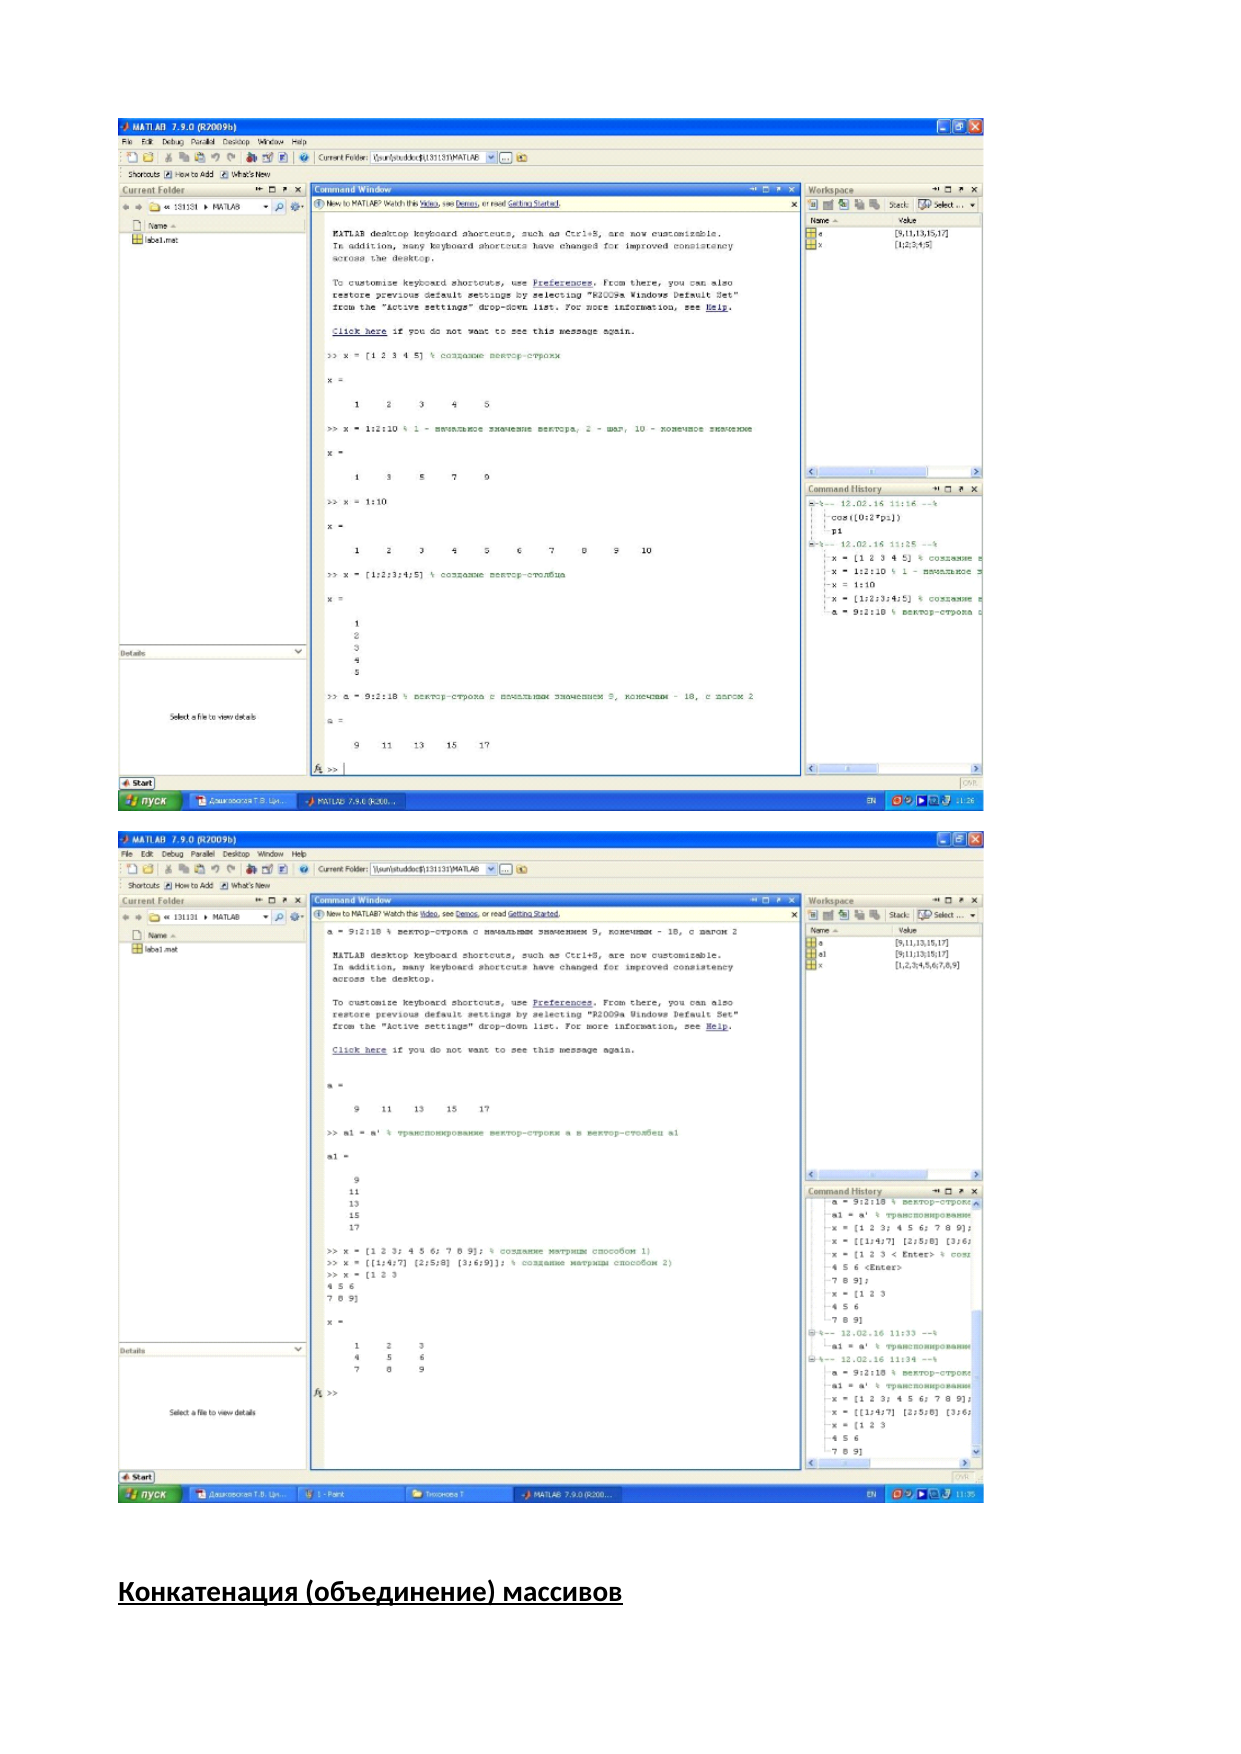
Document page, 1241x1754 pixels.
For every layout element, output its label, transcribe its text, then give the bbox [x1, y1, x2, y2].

text Конкатенация (объединение) массивов [118, 1573, 1122, 1608]
